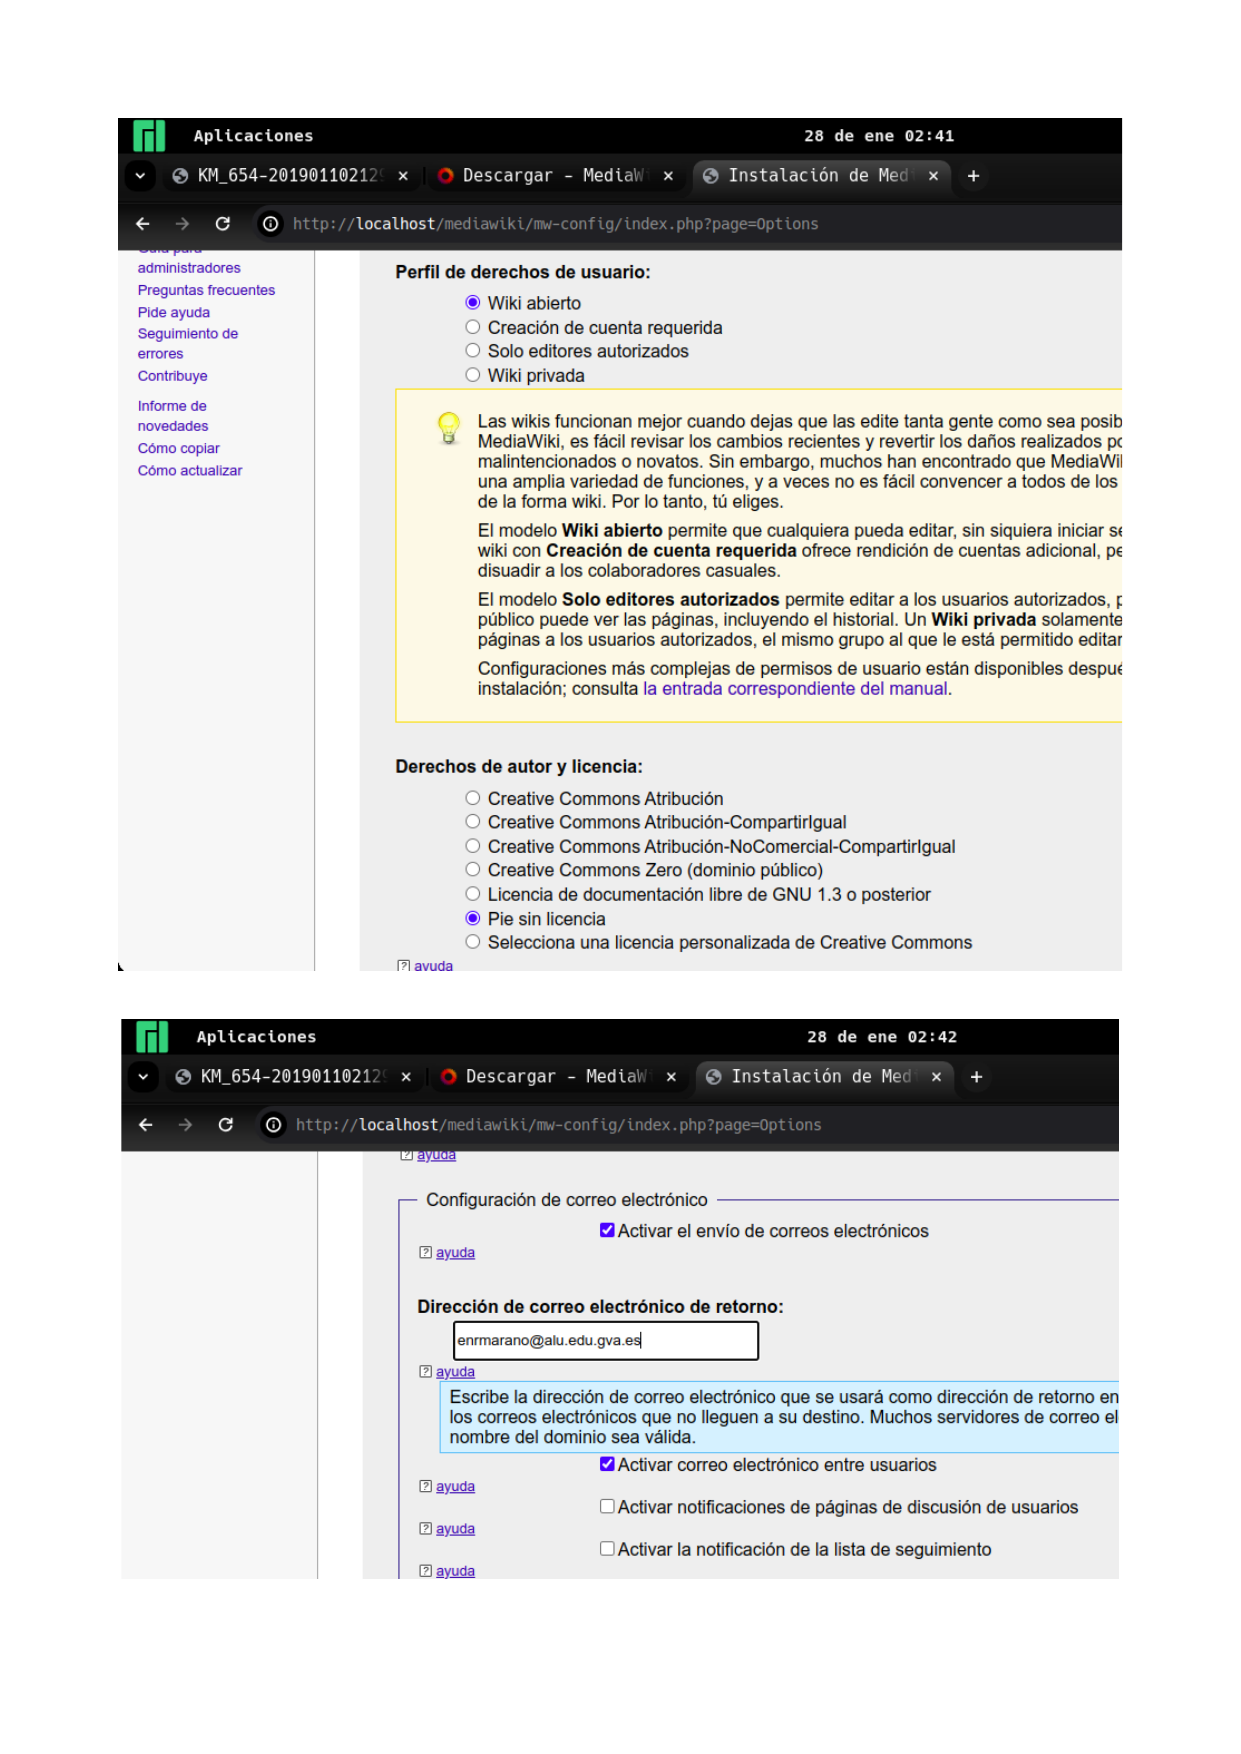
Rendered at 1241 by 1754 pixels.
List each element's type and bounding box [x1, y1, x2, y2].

picture [118, 118, 1123, 971]
picture [121, 1019, 1119, 1579]
